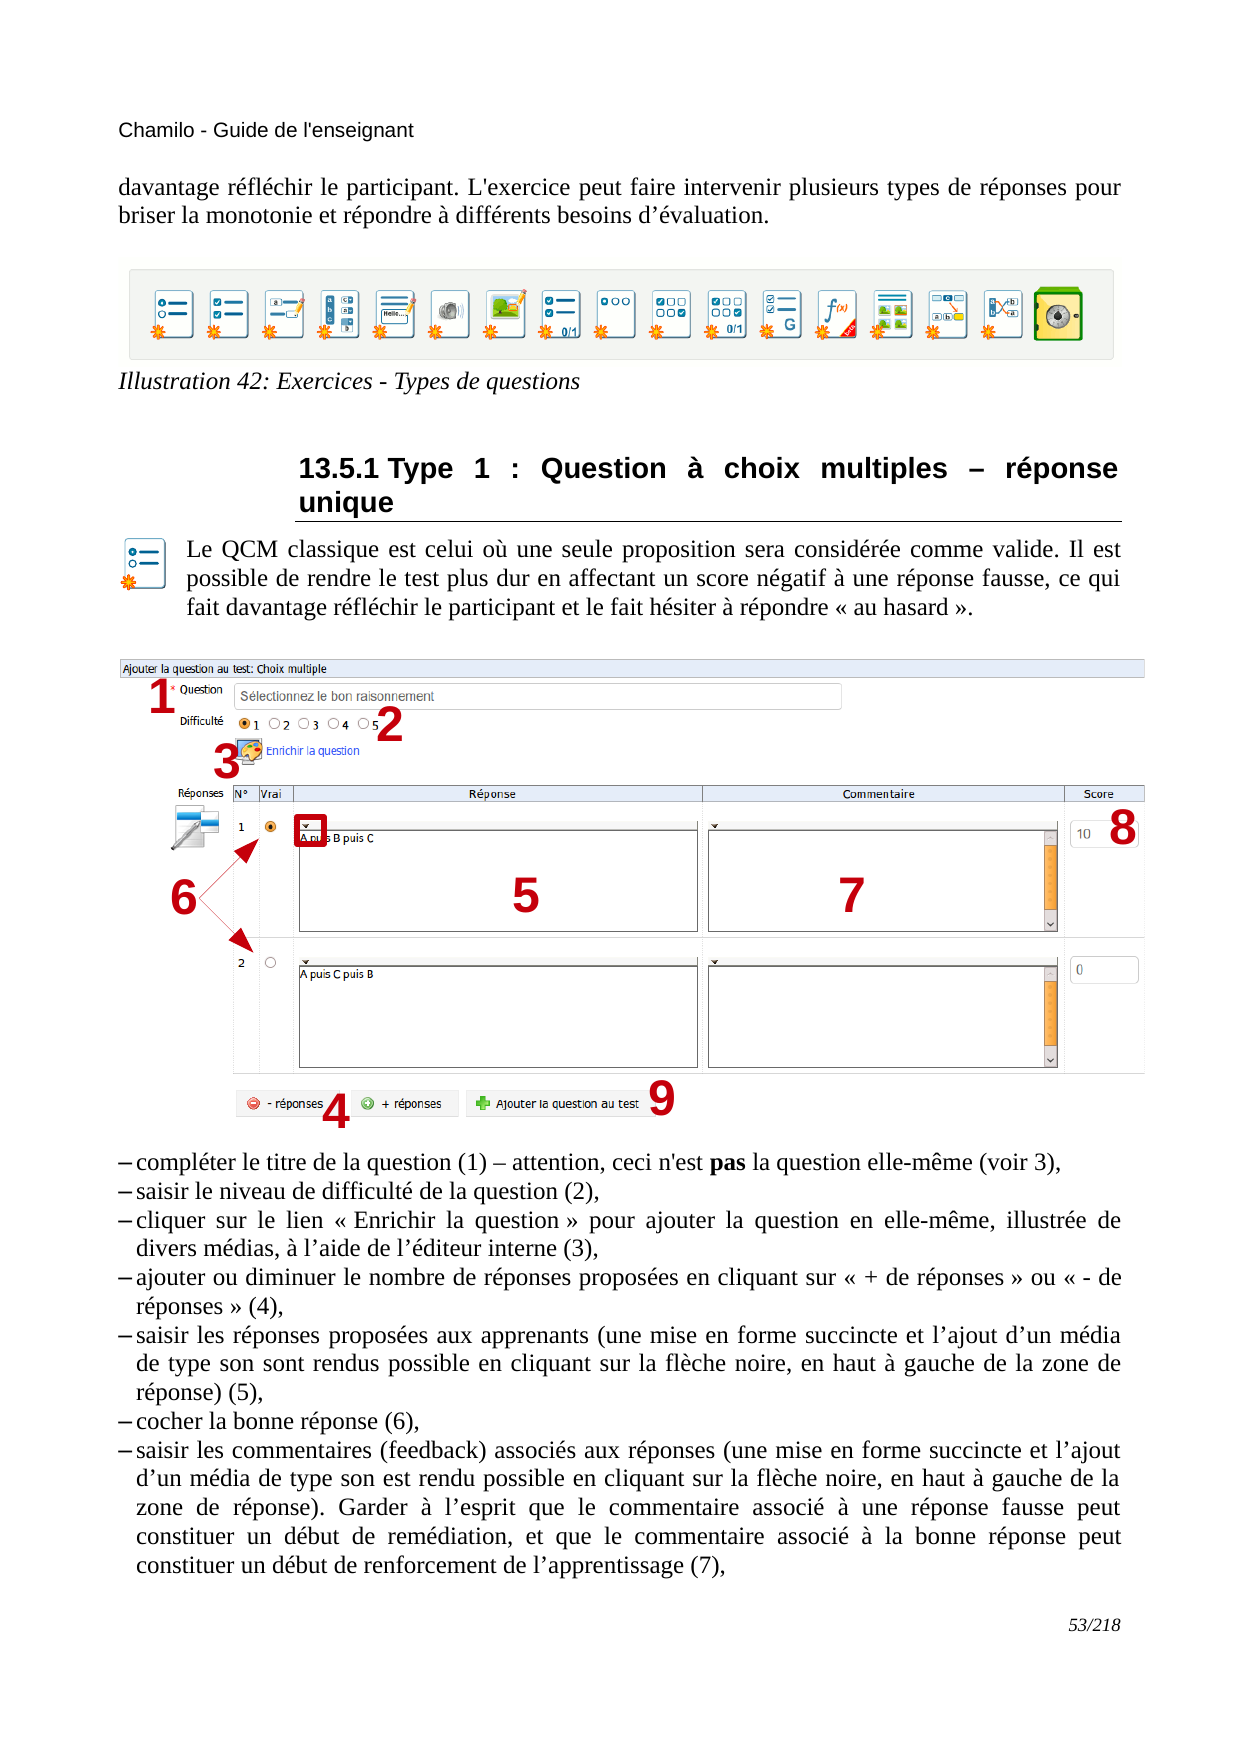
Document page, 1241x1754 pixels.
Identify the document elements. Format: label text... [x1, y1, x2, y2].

list cliquer sur le lien « Enrichir la question » pour ajouter la question en elle-même, illustrée de divers médias, à l’aide de l’éditeur interne (3), [118, 1205, 1122, 1262]
text Le QCM classique est celui où une seule proposition sera considérée comme valide. Il est possible de rendre le test plus dur en affectant un score négatif à une réponse fausse, ce qui fait davantage réfléchir le participant et le fait hésiter à répondre « au hasard ». [118, 534, 1122, 620]
text davantage réfléchir le participant. L'exercice peut faire intervenir plusieurs types de réponses pour briser la monotonie et répondre à différents besoins d’évaluation. [118, 172, 1122, 229]
list saisir les commentaires (feedback) associés aux réponses (une mise en forme succincte et l’ajout d’un média de type son est rendu possible en cliquant sur la flèche noire, en haut à gauche de la zone de réponse). Garder à l’esprit que le commentaire associé à une réponse fausse peut constituer un début de remédiation, et que le commentaire associé à la bonne réponse peut constituer un début de renforcement de l’apprentissage (7), [118, 1435, 1122, 1578]
subtitle Type 1 : Question à choix multiples – réponse unique [295, 449, 1122, 521]
list compléter le titre de la question (1) – attention, ceci n'est pas la question elle-même (voir 3), [118, 649, 1122, 1176]
picture [329, 1102, 338, 1116]
list ajouter ou diminuer le nombre de réponses proposées en cliquant sur « + de réponses » ou « - de réponses » (4), [118, 1262, 1122, 1320]
picture [120, 657, 1153, 1119]
picture [118, 257, 1123, 367]
text Illustration 42: Exercices - Types de questions [118, 367, 1122, 395]
list saisir le niveau de difficulté de la question (2), [118, 1176, 1122, 1205]
list cocher la bonne réponse (6), [118, 1406, 1122, 1435]
list saisir les réponses proposées aux apprenants (une mise en forme succincte et l’ajout d’un média de type son sont rendus possible en cliquant sur la flèche noire, en haut à gauche de la zone de réponse) (5), [118, 1320, 1122, 1406]
